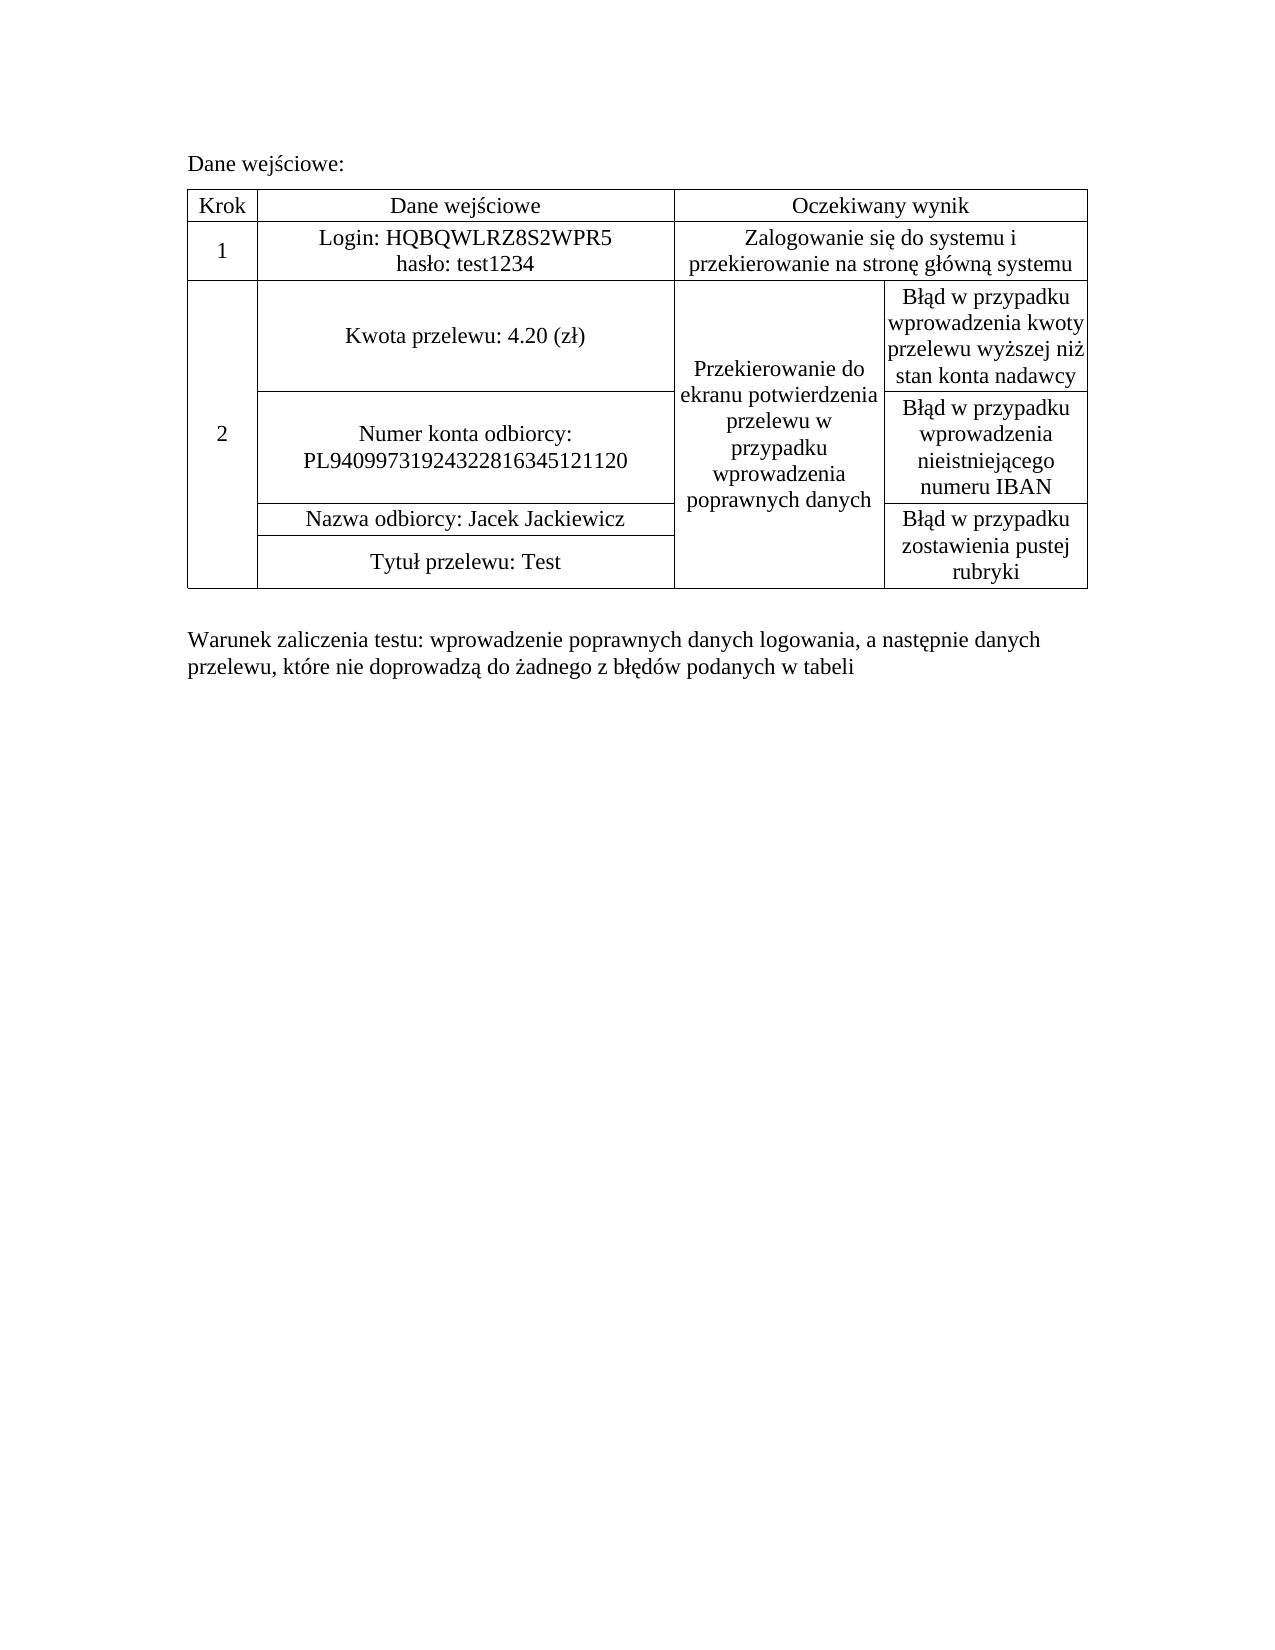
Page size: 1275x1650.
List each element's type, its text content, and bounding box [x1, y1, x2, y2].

table_header Dane wejściowe [258, 190, 674, 221]
table_header Oczekiwany wynik [675, 190, 1087, 221]
text Dane wejściowe: [187, 150, 1087, 176]
table_cell Nazwa odbiorcy: Jacek Jackiewicz [258, 504, 674, 535]
text Warunek zaliczenia testu: wprowadzenie poprawnych danych logowania, a następnie danych przelewu, które nie doprowadzą do żadnego z błędów podanych w tabeli [187, 626, 1087, 679]
table_header Krok [188, 190, 257, 221]
table_cell Numer konta odbiorcy: PL94099731924322816345121120 [258, 392, 674, 502]
table_cell 1 [188, 222, 257, 280]
table_cell Błąd w przypadku zostawienia pustej rubryki [885, 504, 1087, 587]
table_cell Przekierowanie do ekranu potwierdzenia przelewu w przypadku wprowadzenia poprawnych danych [675, 281, 884, 587]
table_cell Tytuł przelewu: Test [258, 536, 674, 587]
table_cell Login: HQBQWLRZ8S2WPR5 hasło: test1234 [258, 222, 674, 280]
table_cell Błąd w przypadku wprowadzenia kwoty przelewu wyższej niż stan konta nadawcy [885, 281, 1087, 391]
table_cell Zalogowanie się do systemu i przekierowanie na stronę główną systemu [675, 222, 1087, 280]
table_cell Kwota przelewu: 4.20 (zł) [258, 281, 674, 391]
table_cell Błąd w przypadku wprowadzenia nieistniejącego numeru IBAN [885, 392, 1087, 502]
table_cell 2 [188, 281, 257, 587]
